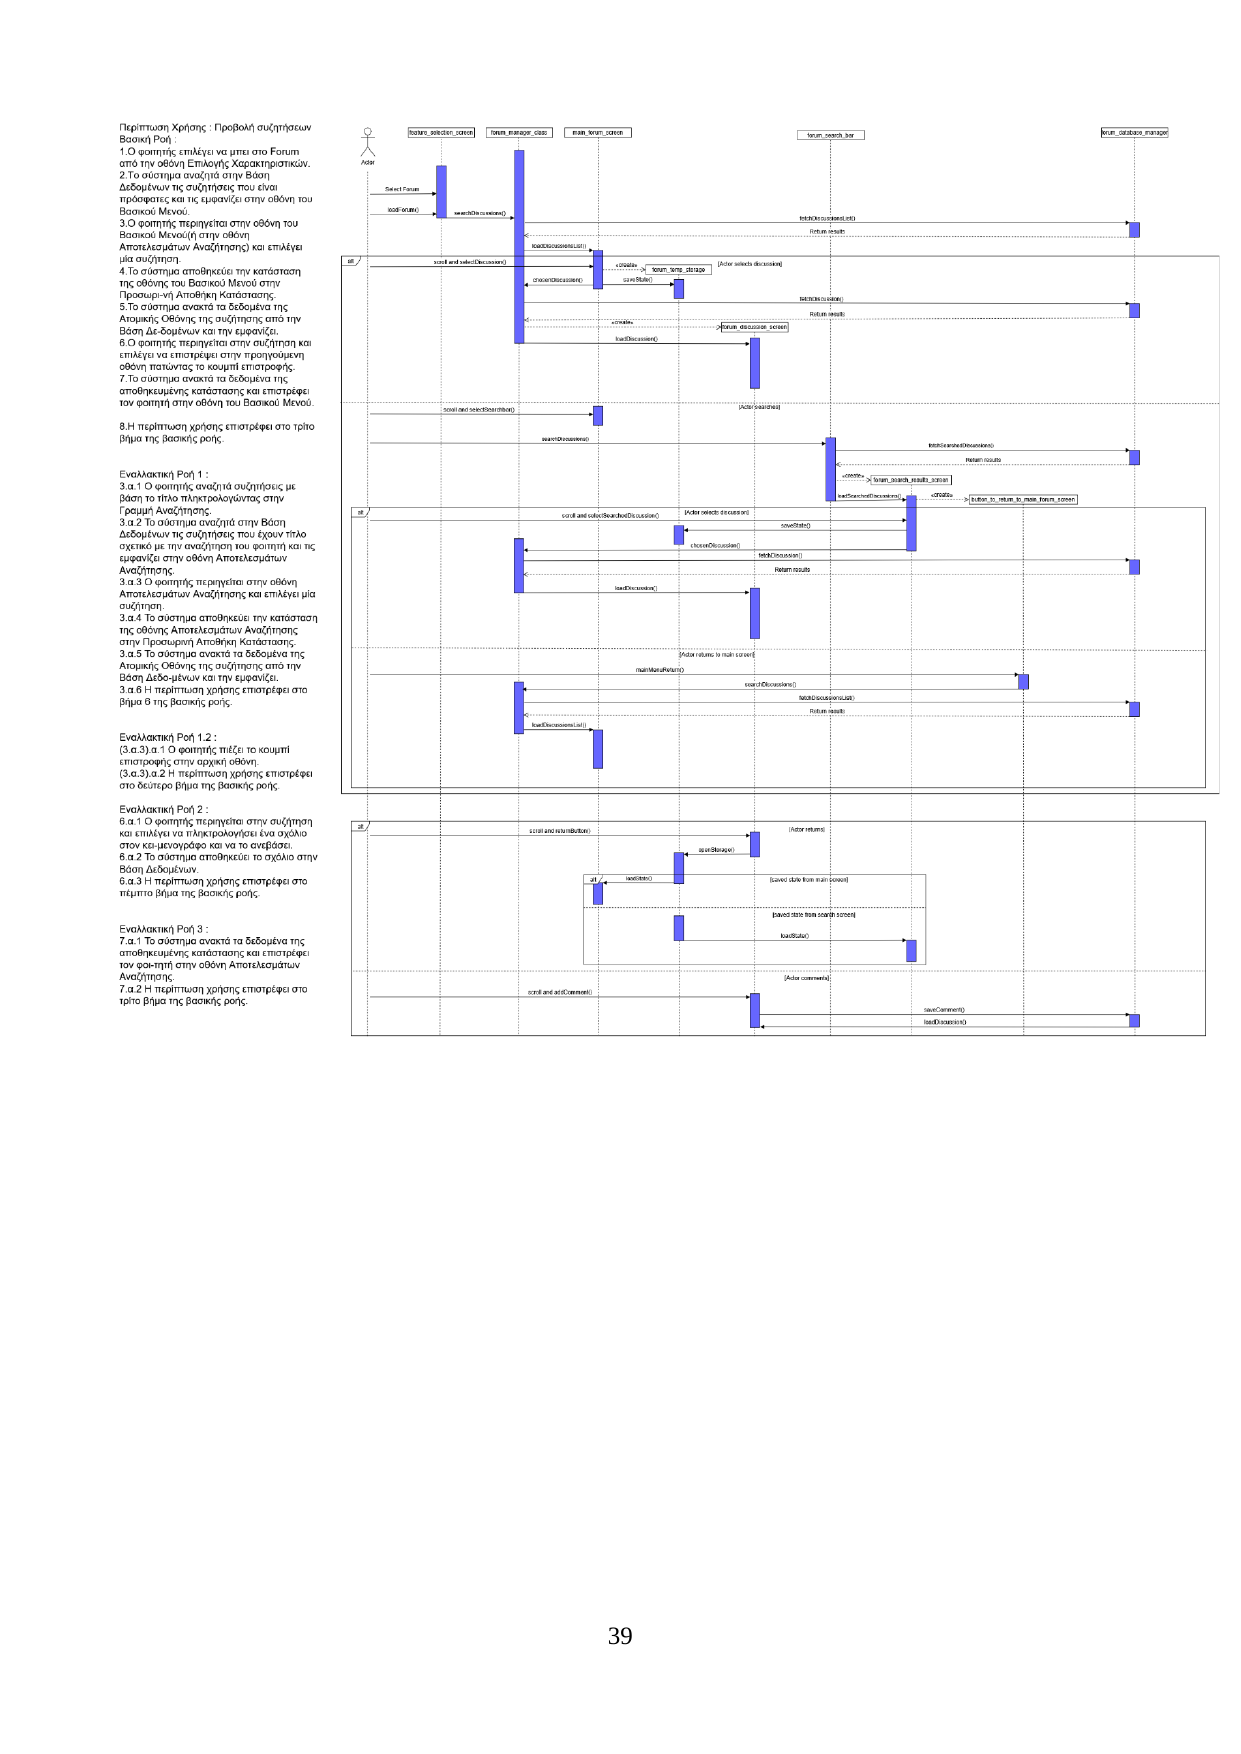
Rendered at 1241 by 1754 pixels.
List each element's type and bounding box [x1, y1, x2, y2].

picture [118, 118, 1220, 1037]
